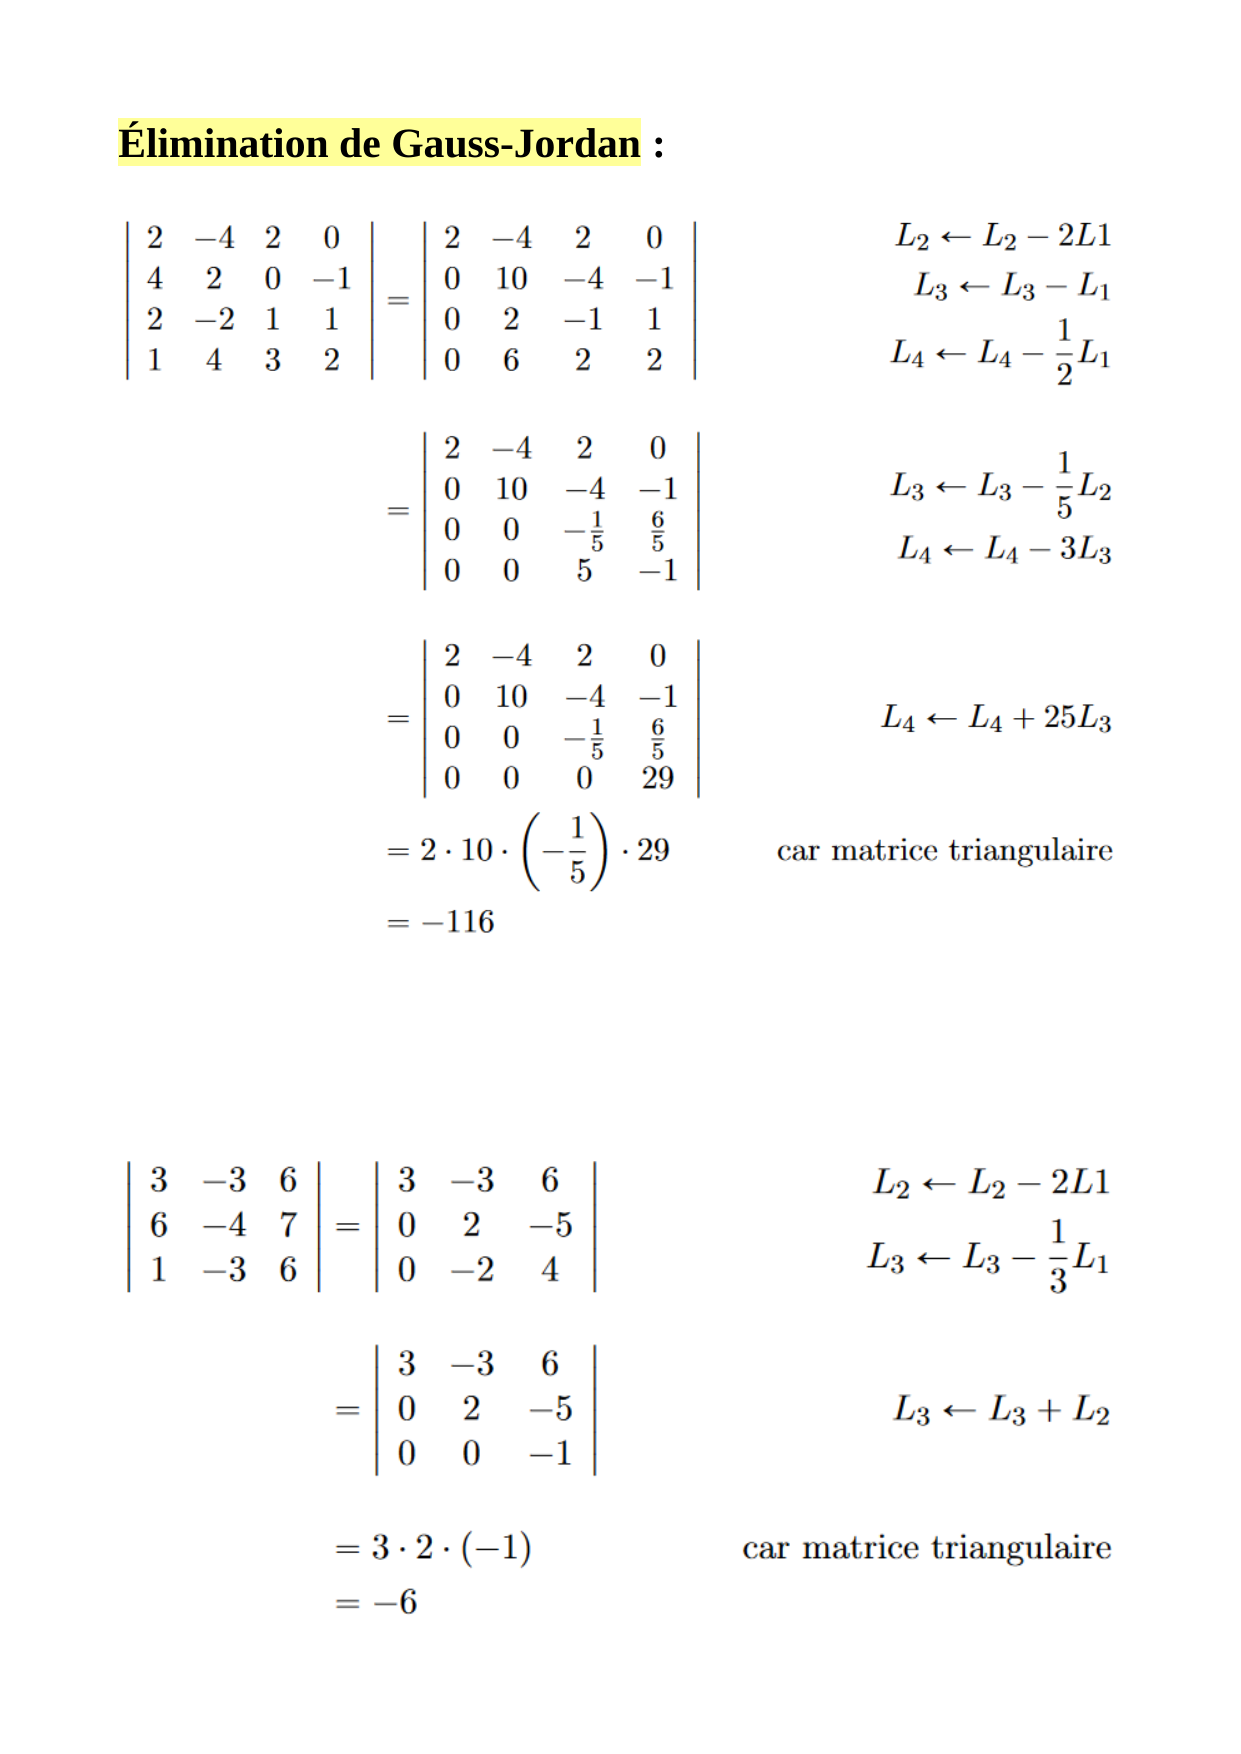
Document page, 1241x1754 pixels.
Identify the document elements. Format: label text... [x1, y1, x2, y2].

text Élimination de Gauss-Jordan : [118, 118, 1122, 166]
